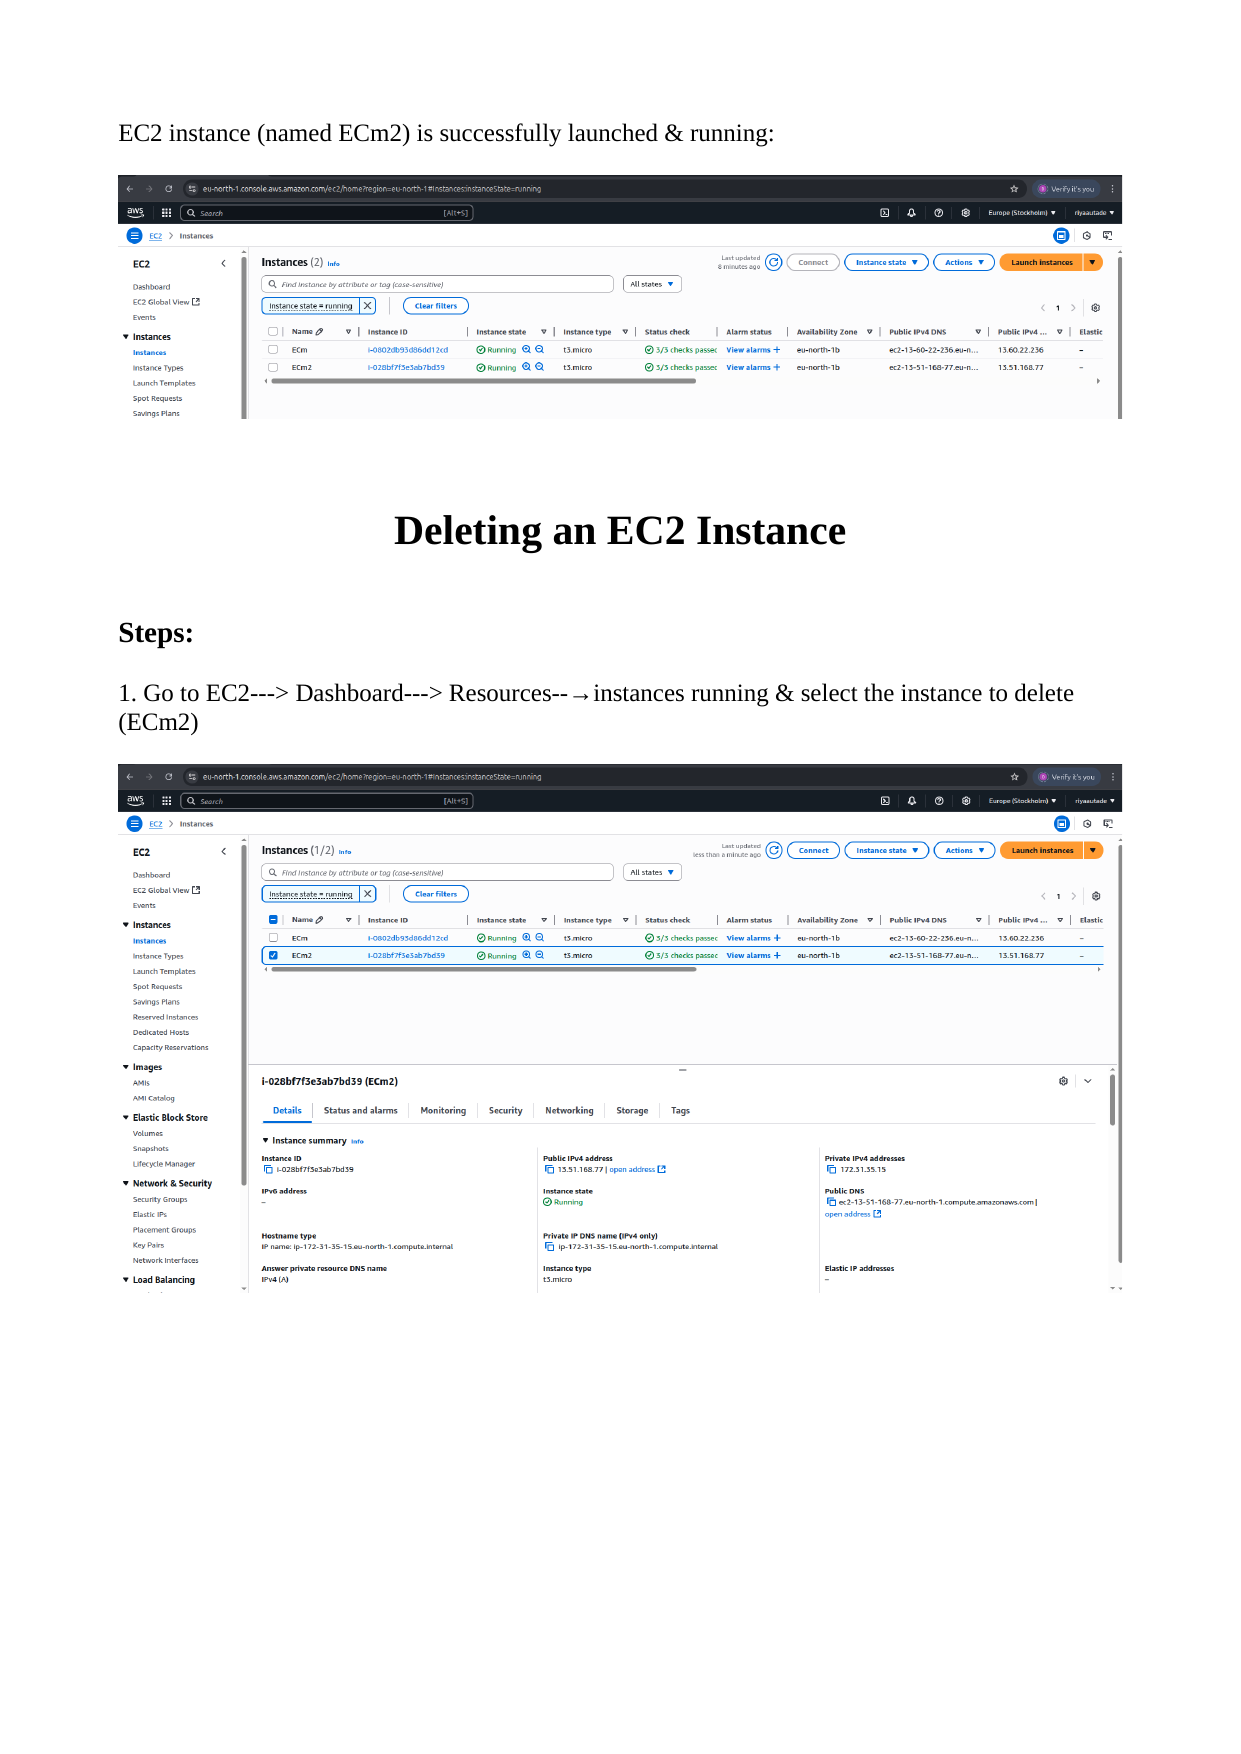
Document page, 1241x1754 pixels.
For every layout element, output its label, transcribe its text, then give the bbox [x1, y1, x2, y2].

text [118, 1293, 1122, 1609]
picture [118, 175, 1123, 419]
text 1. Go to EC2---> Dashboard---> Resources--→instances running & select the instance to delete (ECm2) [118, 678, 1122, 735]
text Deleting an EC2 Instance [118, 419, 1122, 553]
text Steps: [118, 582, 1122, 649]
text EC2 instance (named ECm2) is successfully launched & running: [118, 118, 1122, 147]
picture [118, 764, 1123, 1293]
